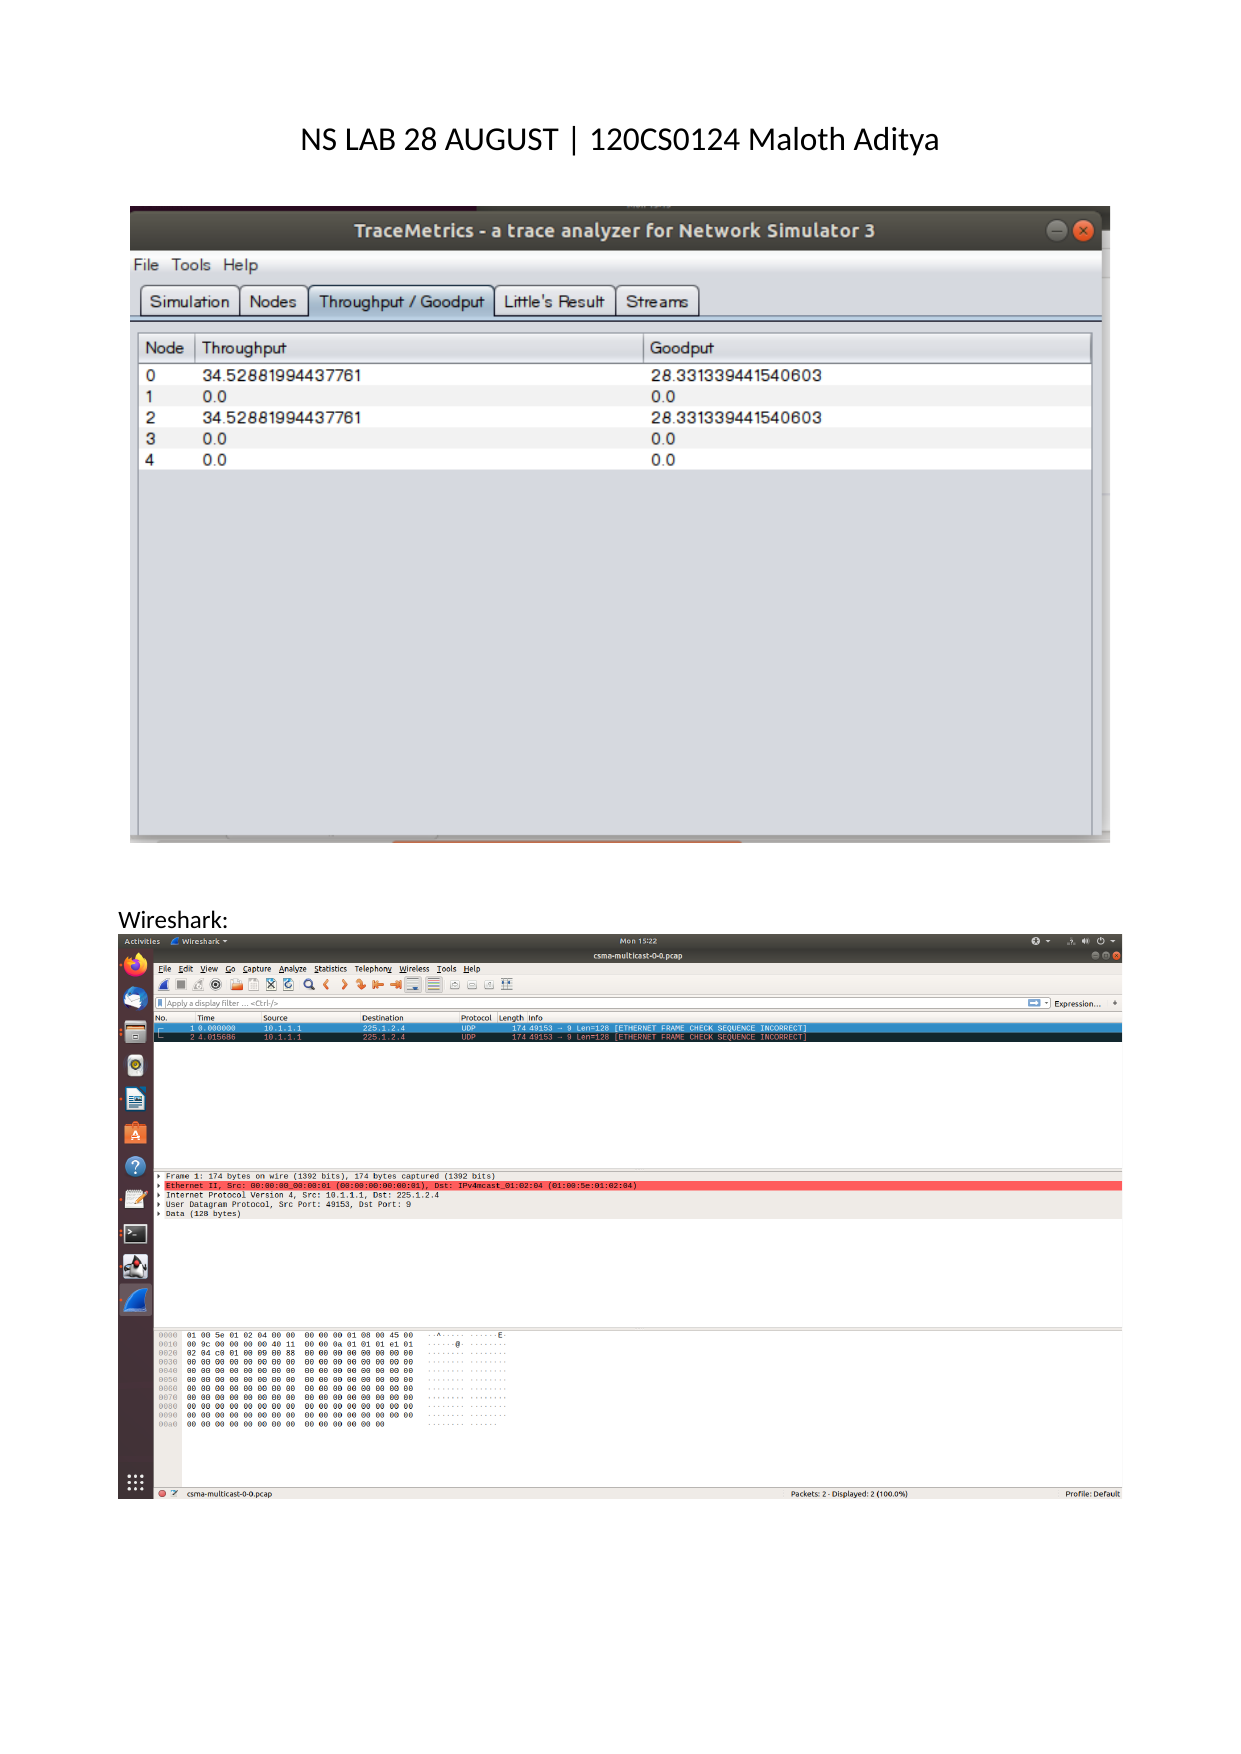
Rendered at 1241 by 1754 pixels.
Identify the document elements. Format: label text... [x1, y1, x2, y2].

picture [242, 206, 998, 843]
picture [118, 934, 1123, 1499]
text Wireshark: [118, 904, 1122, 934]
